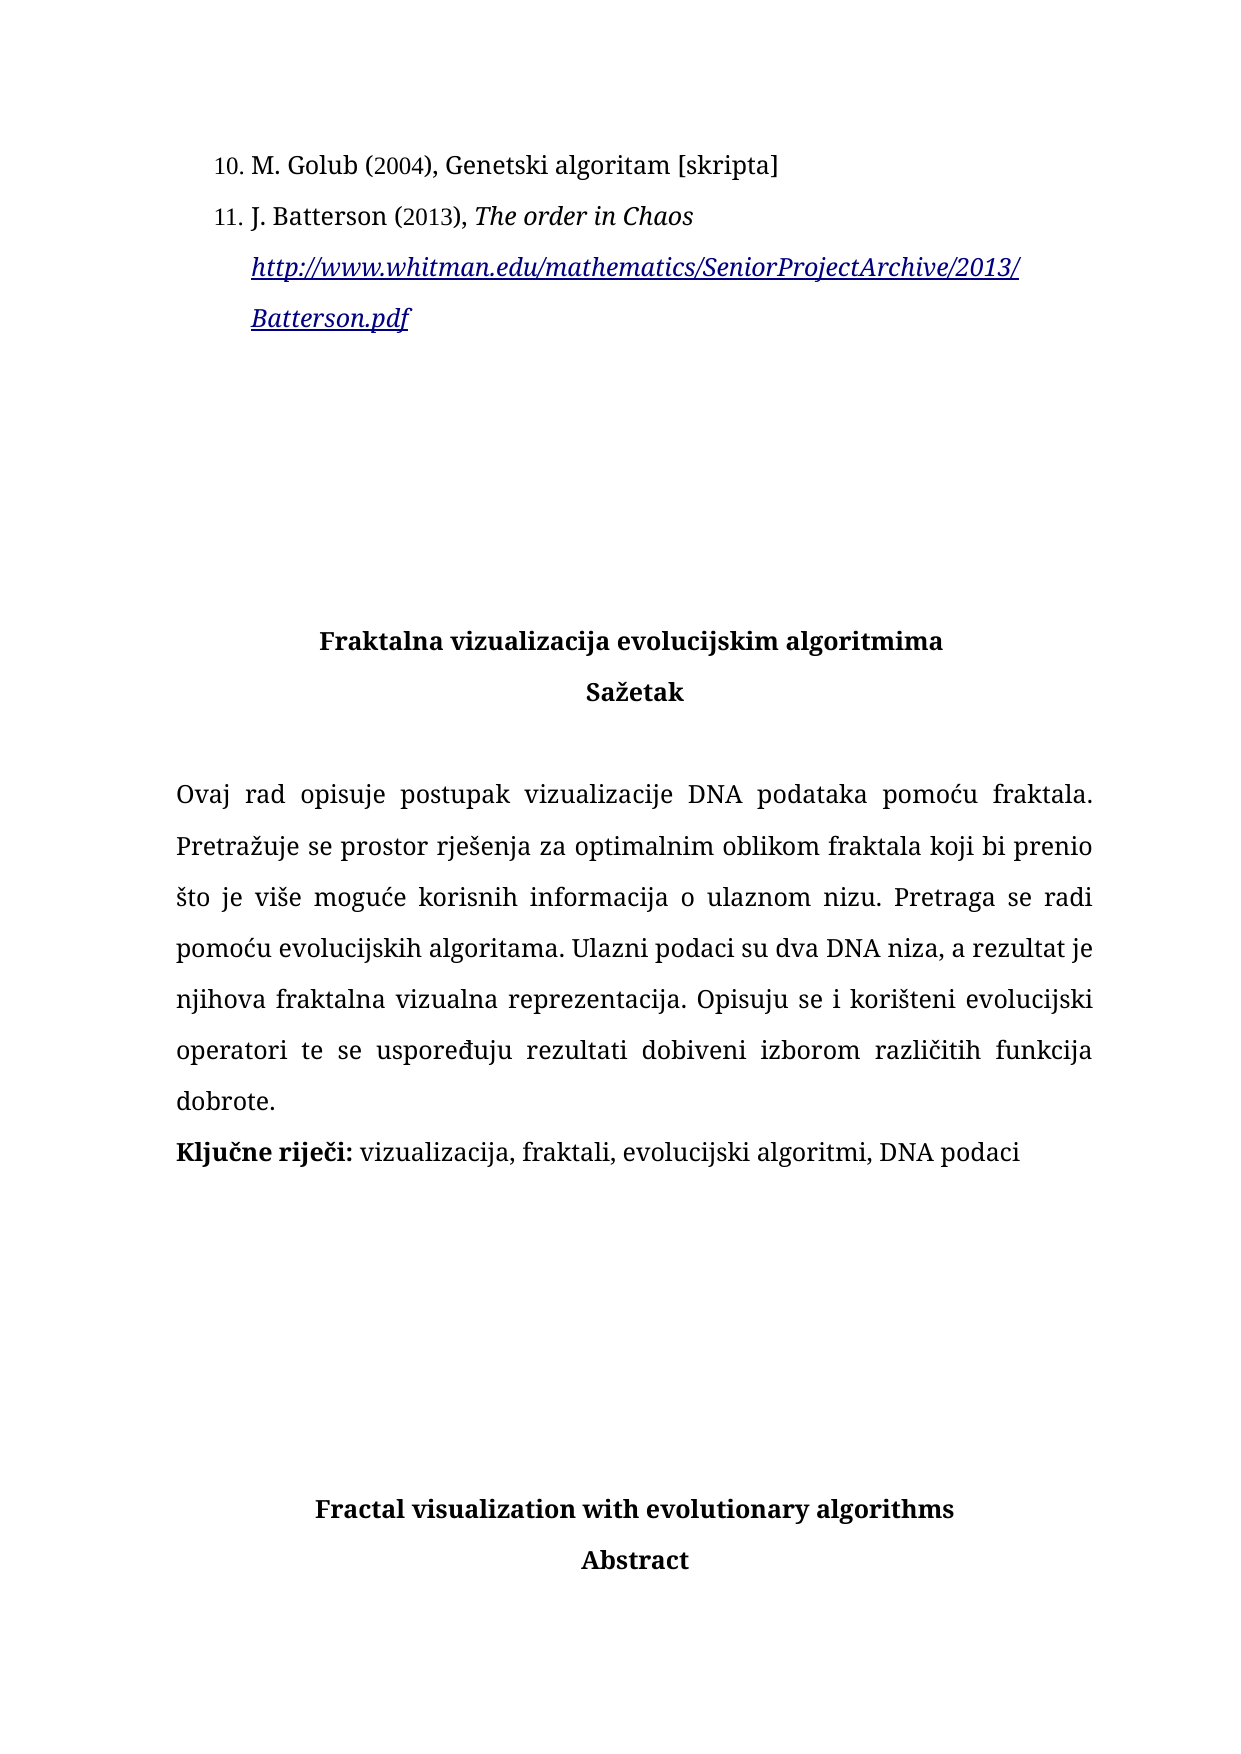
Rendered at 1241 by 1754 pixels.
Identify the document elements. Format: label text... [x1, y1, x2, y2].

text Abstract [176, 1543, 1094, 1577]
list M. Golub (2004), Genetski algoritam [skripta] [213, 148, 1094, 182]
list J. Batterson (2013), The order in Chaos [213, 199, 1094, 233]
text Fraktalna vizualizacija evolucijskim algoritmima [176, 624, 1094, 658]
text Fractal visualization with evolutionary algorithms [176, 1492, 1094, 1526]
text Ključne riječi: vizualizacija, fraktali, evolucijski algoritmi, DNA podaci [176, 1134, 1094, 1168]
list http://www.whitman.edu/mathematics/SeniorProjectArchive/2013/Batterson.pdf [213, 250, 1094, 335]
text Sažetak [176, 675, 1094, 709]
text Ovaj rad opisuje postupak vizualizacije DNA podataka pomoću fraktala. Pretražuje se prostor rješenja za optimalnim oblikom fraktala koji bi prenio što je više moguće korisnih informacija o ulaznom nizu. Pretraga se radi pomoću evolucijskih algoritama. Ulazni podaci su dva DNA niza, a rezultat je njihova fraktalna vizualna reprezentacija. Opisuju se i korišteni evolucijski operatori te se uspoređuju rezultati dobiveni izborom različitih funkcija dobrote. [176, 777, 1094, 1117]
